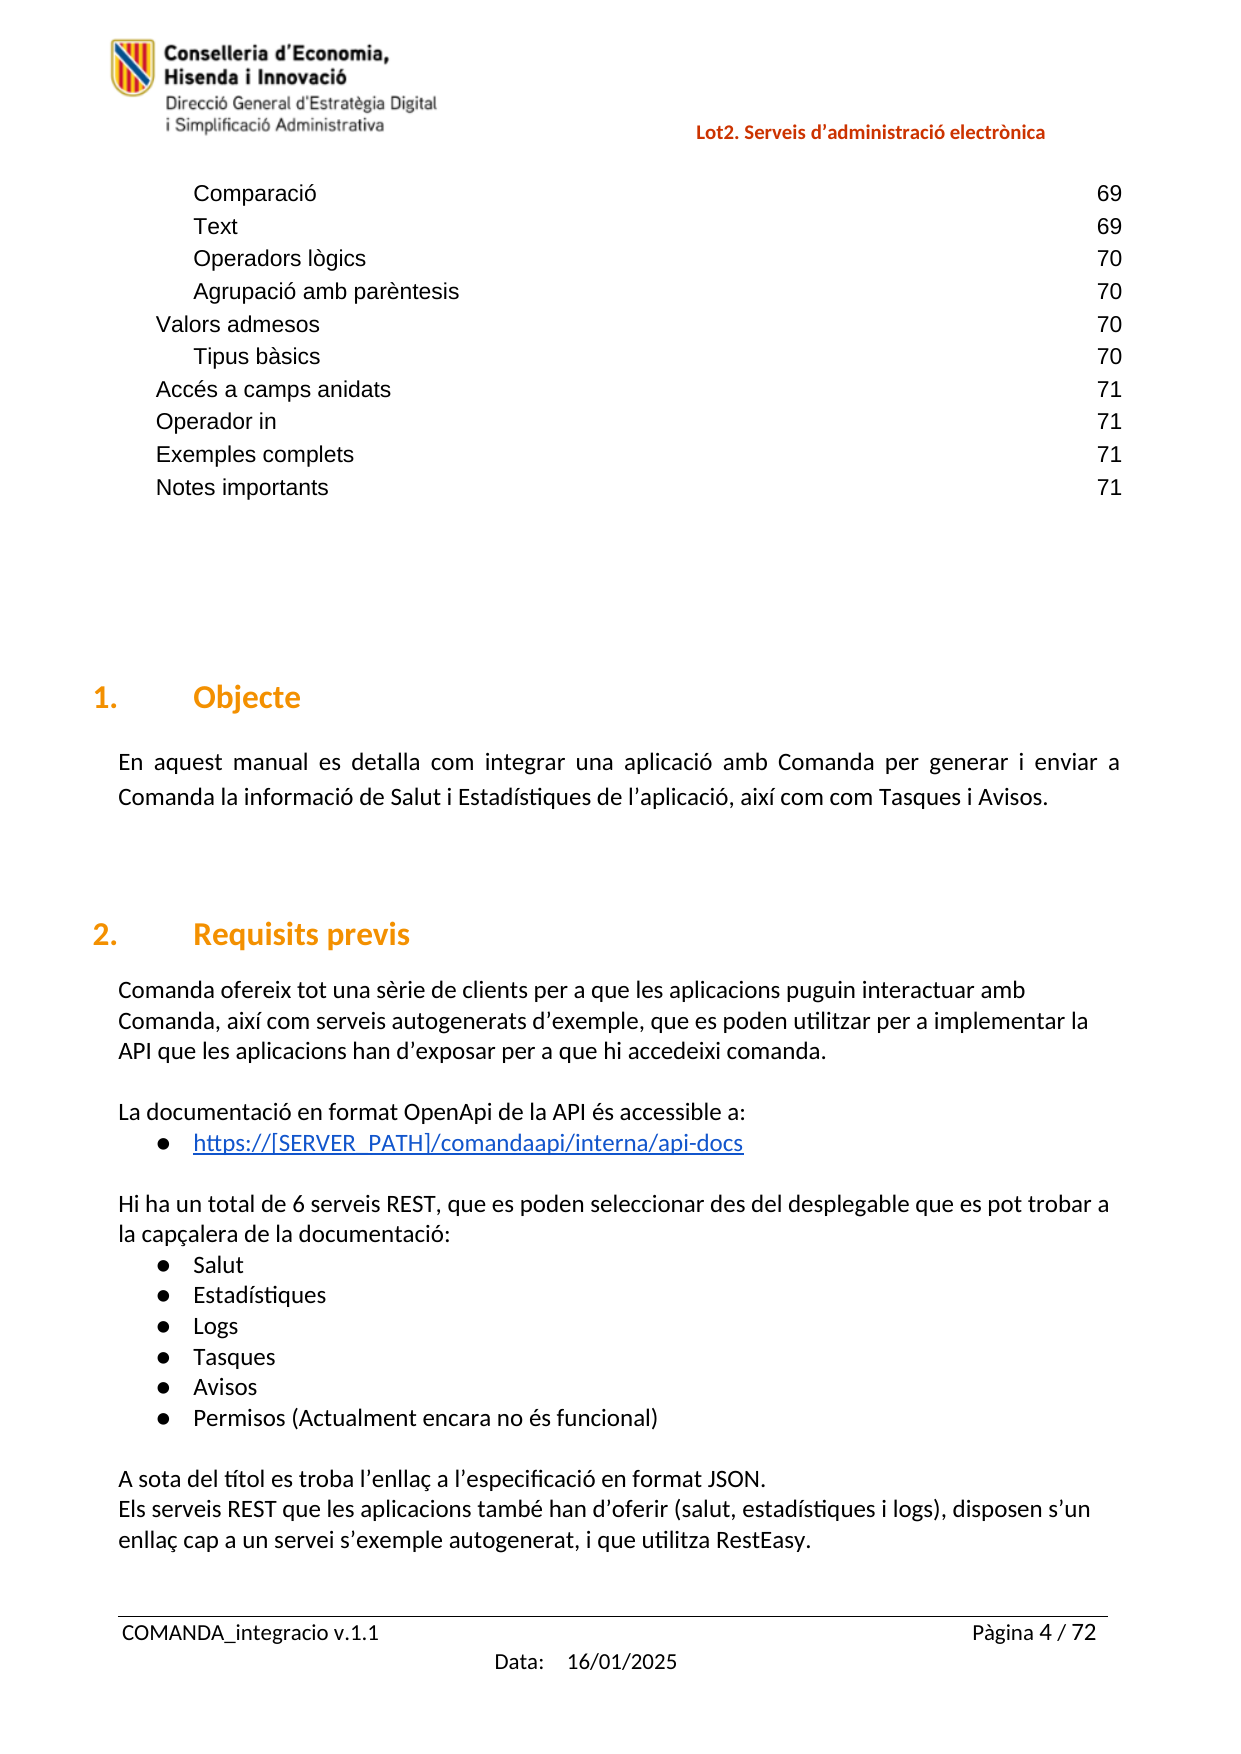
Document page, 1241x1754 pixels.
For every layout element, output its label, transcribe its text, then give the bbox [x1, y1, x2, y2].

text Comanda ofereix tot una sèrie de clients per a que les aplicacions puguin interactuar amb Comanda, així com serveis autogenerats d’exemple, que es poden utilitzar per a implementar la API que les aplicacions han d’exposar per a que hi accedeixi comanda. [118, 974, 1122, 1066]
text Notes importants 71 [156, 473, 1122, 500]
list Permisos (Actualment encara no és funcional) [156, 1402, 1122, 1432]
text Text 69 [193, 213, 1122, 239]
text En aquest manual es detalla com integrar una aplicació amb Comanda per generar i enviar a Comanda la informació de Salut i Estadístiques de l’aplicació, així com com Tasques i Avisos. [118, 746, 1122, 812]
text Tipus bàsics 70 [193, 343, 1122, 369]
list Tasques [156, 1341, 1122, 1371]
text La documentació en format OpenApi de la API és accessible a: [118, 1096, 1122, 1127]
list Estadístiques [156, 1279, 1122, 1310]
text Valors admesos 70 [156, 311, 1122, 337]
text Comparació 69 [193, 180, 1122, 206]
text A sota del títol es troba l’enllaç a l’especificació en format JSON. [118, 1463, 1122, 1493]
subtitle Requisits previs [118, 913, 1122, 954]
text Exemples complets 71 [156, 441, 1122, 467]
text Accés a camps anidats 71 [156, 376, 1122, 402]
text Operador in 71 [156, 408, 1122, 435]
list https://[SERVER_PATH]/comandaapi/interna/api-docs [156, 1127, 1122, 1157]
list Salut [156, 1249, 1122, 1279]
list Logs [156, 1310, 1122, 1341]
list Avisos [156, 1371, 1122, 1402]
text Operadors lògics 70 [193, 245, 1122, 272]
picture [100, 26, 467, 156]
text Agrupació amb parèntesis 70 [193, 278, 1122, 304]
text Hi ha un total de 6 serveis REST, que es poden seleccionar des del desplegable que es pot trobar a la capçalera de la documentació: [118, 1188, 1122, 1249]
text Els serveis REST que les aplicacions també han d’oferir (salut, estadístiques i logs), disposen s’un enllaç cap a un servei s’exemple autogenerat, i que utilitza RestEasy. [118, 1493, 1122, 1554]
subtitle Objecte [118, 676, 1122, 717]
